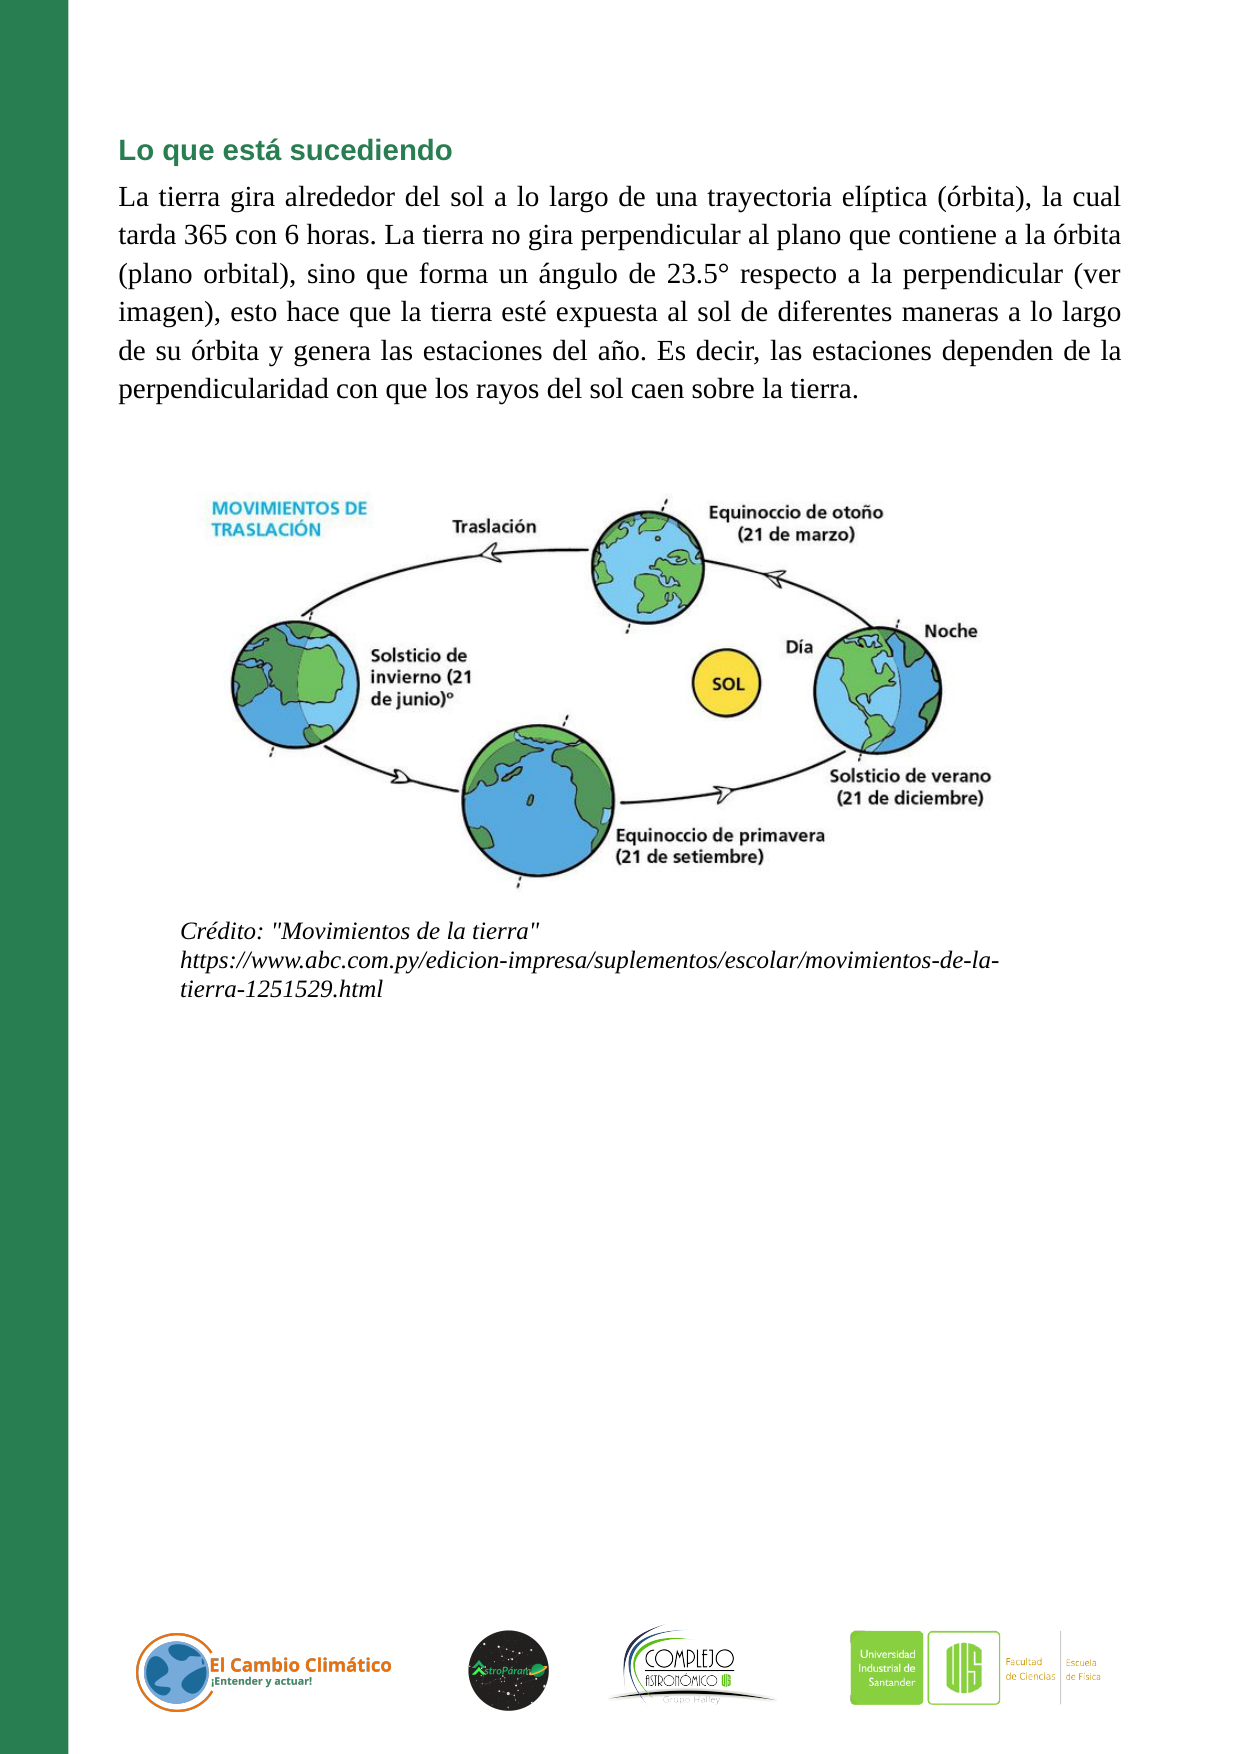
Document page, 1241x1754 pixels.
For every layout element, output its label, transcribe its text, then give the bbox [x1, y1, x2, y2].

picture [467, 1629, 550, 1712]
text La tierra gira alrededor del sol a lo largo de una trayectoria elíptica (órbita), la cual tarda 365 con 6 horas. La tierra no gira perpendicular al plano que contiene a la órbita (plano orbital), sino que forma un ángulo de 23.5° respecto a la perpendicular (ver imagen), esto hace que la tierra esté expuesta al sol de diferentes maneras a lo largo de su órbita y genera las estaciones del año. Es decir, las estaciones dependen de la perpendicularidad con que los rayos del sol caen sobre la tierra. [118, 179, 1122, 405]
text Crédito: "Movimientos de la tierra" https://www.abc.com.py/edicion-impresa/suplementos/escolar/movimientos-de-la-tierra-1251529.html [180, 916, 1027, 1002]
picture [847, 1629, 1106, 1708]
picture [179, 475, 1028, 916]
picture [136, 1633, 391, 1712]
subtitle Lo que está sucediendo [118, 133, 1122, 166]
picture [605, 1623, 780, 1707]
